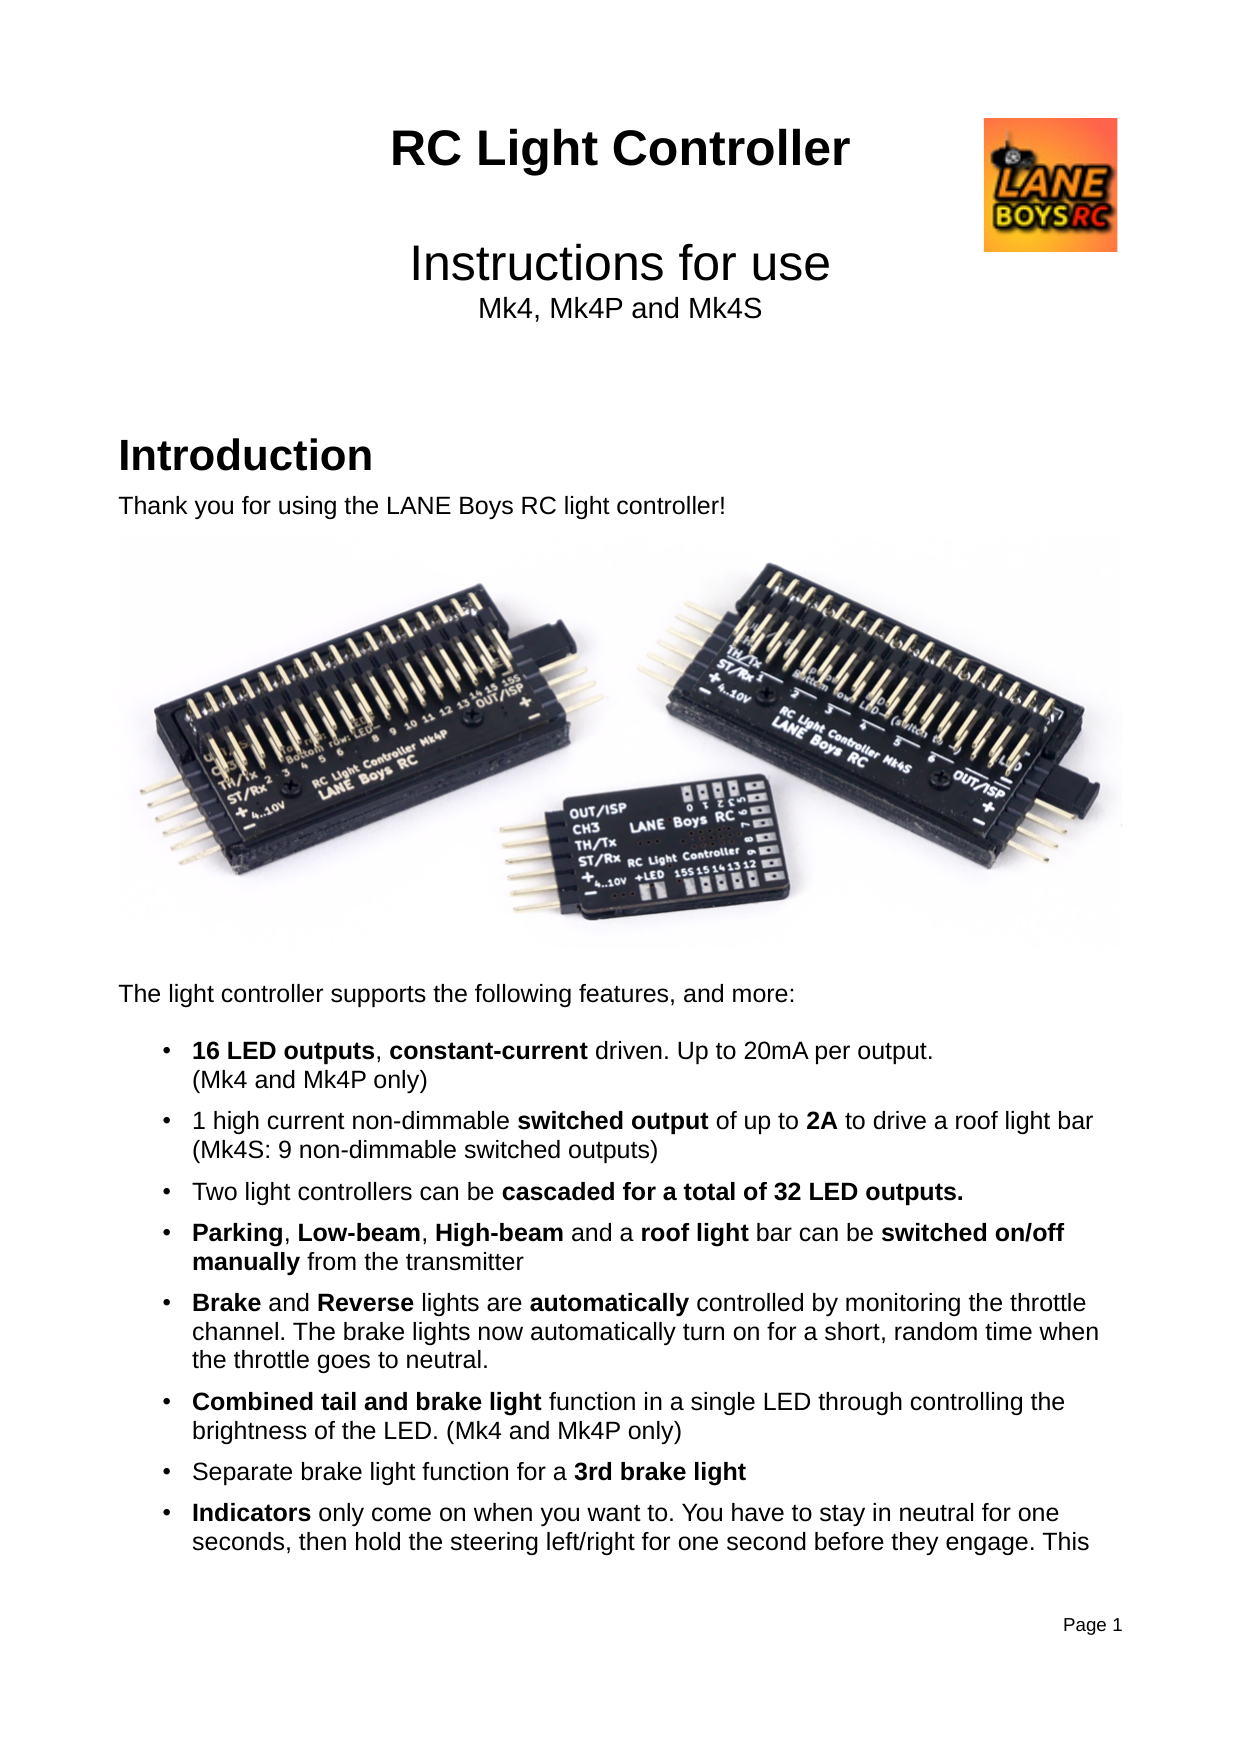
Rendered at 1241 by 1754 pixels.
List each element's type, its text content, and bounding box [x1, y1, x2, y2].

text The light controller supports the following features, and more: [118, 979, 1122, 1007]
picture [118, 537, 1123, 949]
text Instructions for use [118, 233, 1122, 291]
text RC Light Controller [118, 118, 983, 176]
list 16 LED outputs, constant-current driven. Up to 20mA per output. (Mk4 and Mk4P only) [162, 1036, 1122, 1094]
list Two light controllers can be cascaded for a total of 32 LED outputs. [162, 1176, 1122, 1205]
subtitle Introduction [118, 429, 1122, 479]
list 1 high current non-dimmable switched output of up to 2A to drive a roof light bar (Mk4S: 9 non-dimmable switched outputs) [162, 1106, 1122, 1164]
text Thank you for using the LANE Boys RC light controller! [118, 491, 1122, 520]
picture [983, 118, 1118, 252]
list Indicators only come on when you want to. You have to stay in neutral for one seconds, then hold the steering left/right for one second before they engage. This [162, 1498, 1122, 1556]
list Parking, Low-beam, High-beam and a roof light bar can be switched on/off manually from the transmitter [162, 1218, 1122, 1275]
list Separate brake light function for a 3rd brake light [162, 1457, 1122, 1486]
list Brake and Reverse lights are automatically controlled by monitoring the throttle channel. The brake lights now automatically turn on for a short, random time when the throttle goes to neutral. [162, 1288, 1122, 1374]
text Mk4, Mk4P and Mk4S [118, 291, 1122, 324]
list Combined tail and brake light function in a single LED through controlling the brightness of the LED. (Mk4 and Mk4P only) [162, 1387, 1122, 1444]
